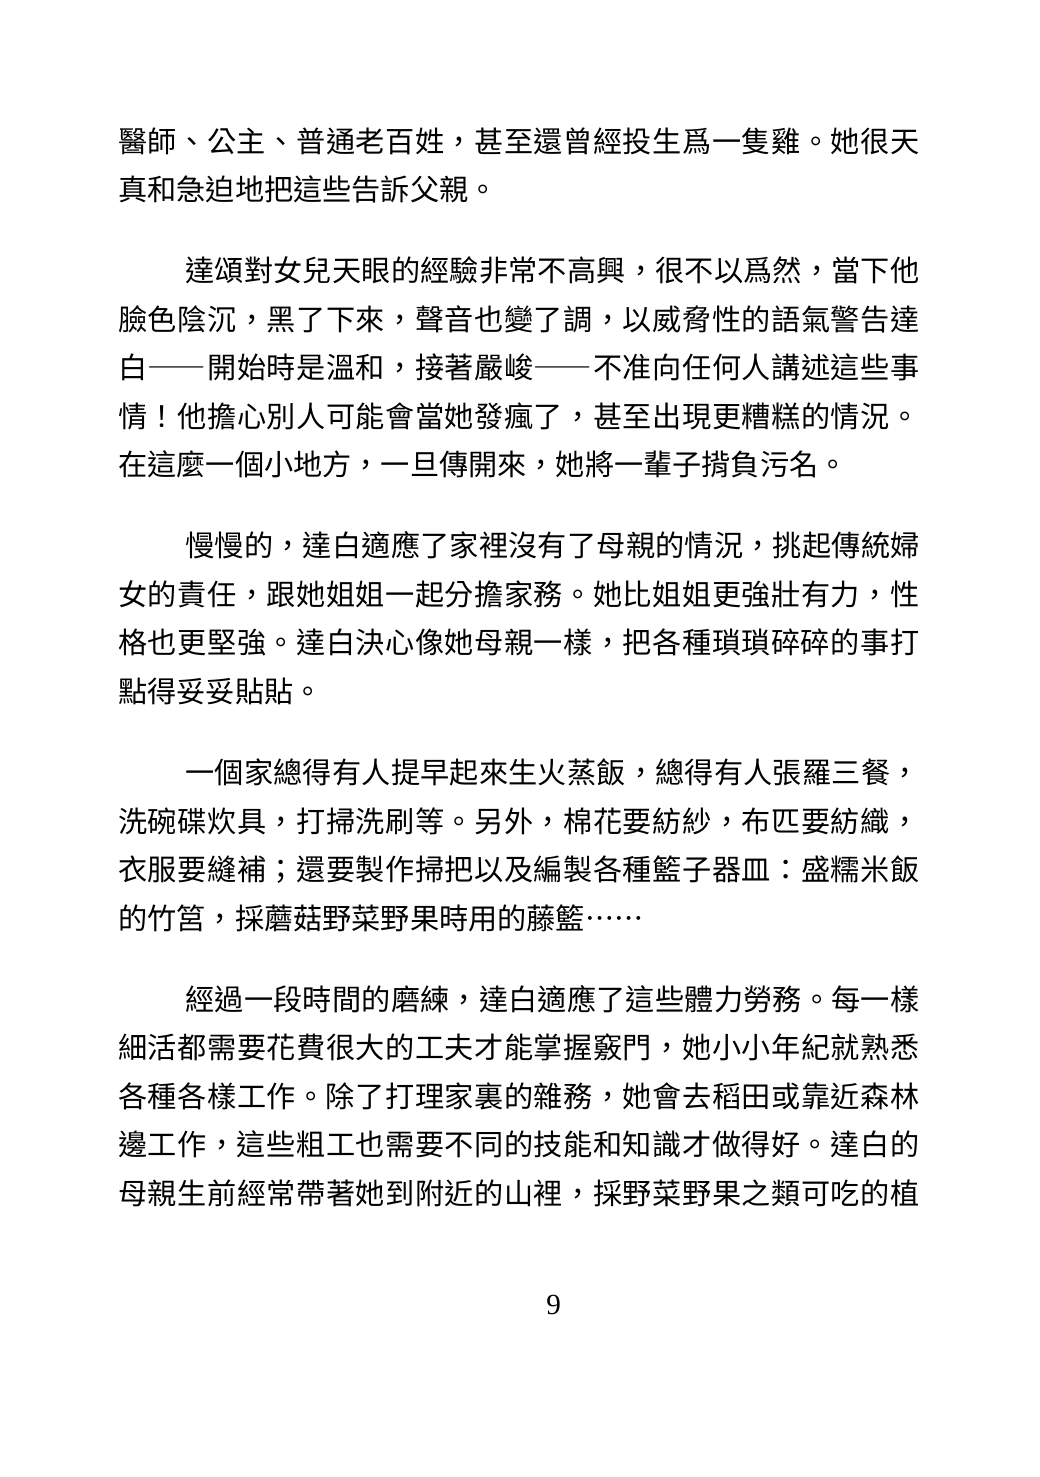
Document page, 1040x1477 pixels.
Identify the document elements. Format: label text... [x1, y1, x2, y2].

text 經過一段時間的磨練，達白適應了這些體力勞務。每一樣細活都需要花費很大的工夫才能掌握竅門，她小小年紀就熟悉各種各樣工作。除了打理家裏的雜務，她會去稻田或靠近森林邊工作，這些粗工也需要不同的技能和知識才做得好。達白的母親生前經常帶著她到附近的山裡，採野菜野果之類可吃的植物；有時也到比較遠的池塘去捕魚。現在她會跟姑姑和她們的孩子出去，學習怎麼分辨毒蘑菇和食用蘑菇，甜的菜和苦的菜。無論是播種收割還是採集，糧食在日常生活中始終是關注的焦點。 [118, 976, 921, 1213]
text 達頌對女兒天眼的經驗非常不高興，很不以爲然，當下他臉色陰沉，黑了下來，聲音也變了調，以威脅性的語氣警告達白——開始時是溫和，接著嚴峻——不准向任何人講述這些事情！他擔心別人可能會當她發瘋了，甚至出現更糟糕的情況。在這麼一個小地方，一旦傳開來，她將一輩子揹負污名。 [118, 248, 921, 484]
text 慢慢的，達白適應了家裡沒有了母親的情況，挑起傳統婦女的責任，跟她姐姐一起分擔家務。她比姐姐更強壯有力，性格也更堅強。達白決心像她母親一樣，把各種瑣瑣碎碎的事打點得妥妥貼貼。 [118, 523, 921, 711]
text 一個家總得有人提早起來生火蒸飯，總得有人張羅三餐，洗碗碟炊具，打掃洗刷等。另外，棉花要紡紗，布匹要紡織，衣服要縫補；還要製作掃把以及編製各種籃子器皿：盛糯米飯的竹筥，採蘑菇野菜野果時用的藤籃…… [118, 749, 921, 937]
text 醫師、公主、普通老百姓，甚至還曾經投生爲一隻雞。她很天真和急迫地把這些告訴父親。 [118, 118, 921, 209]
